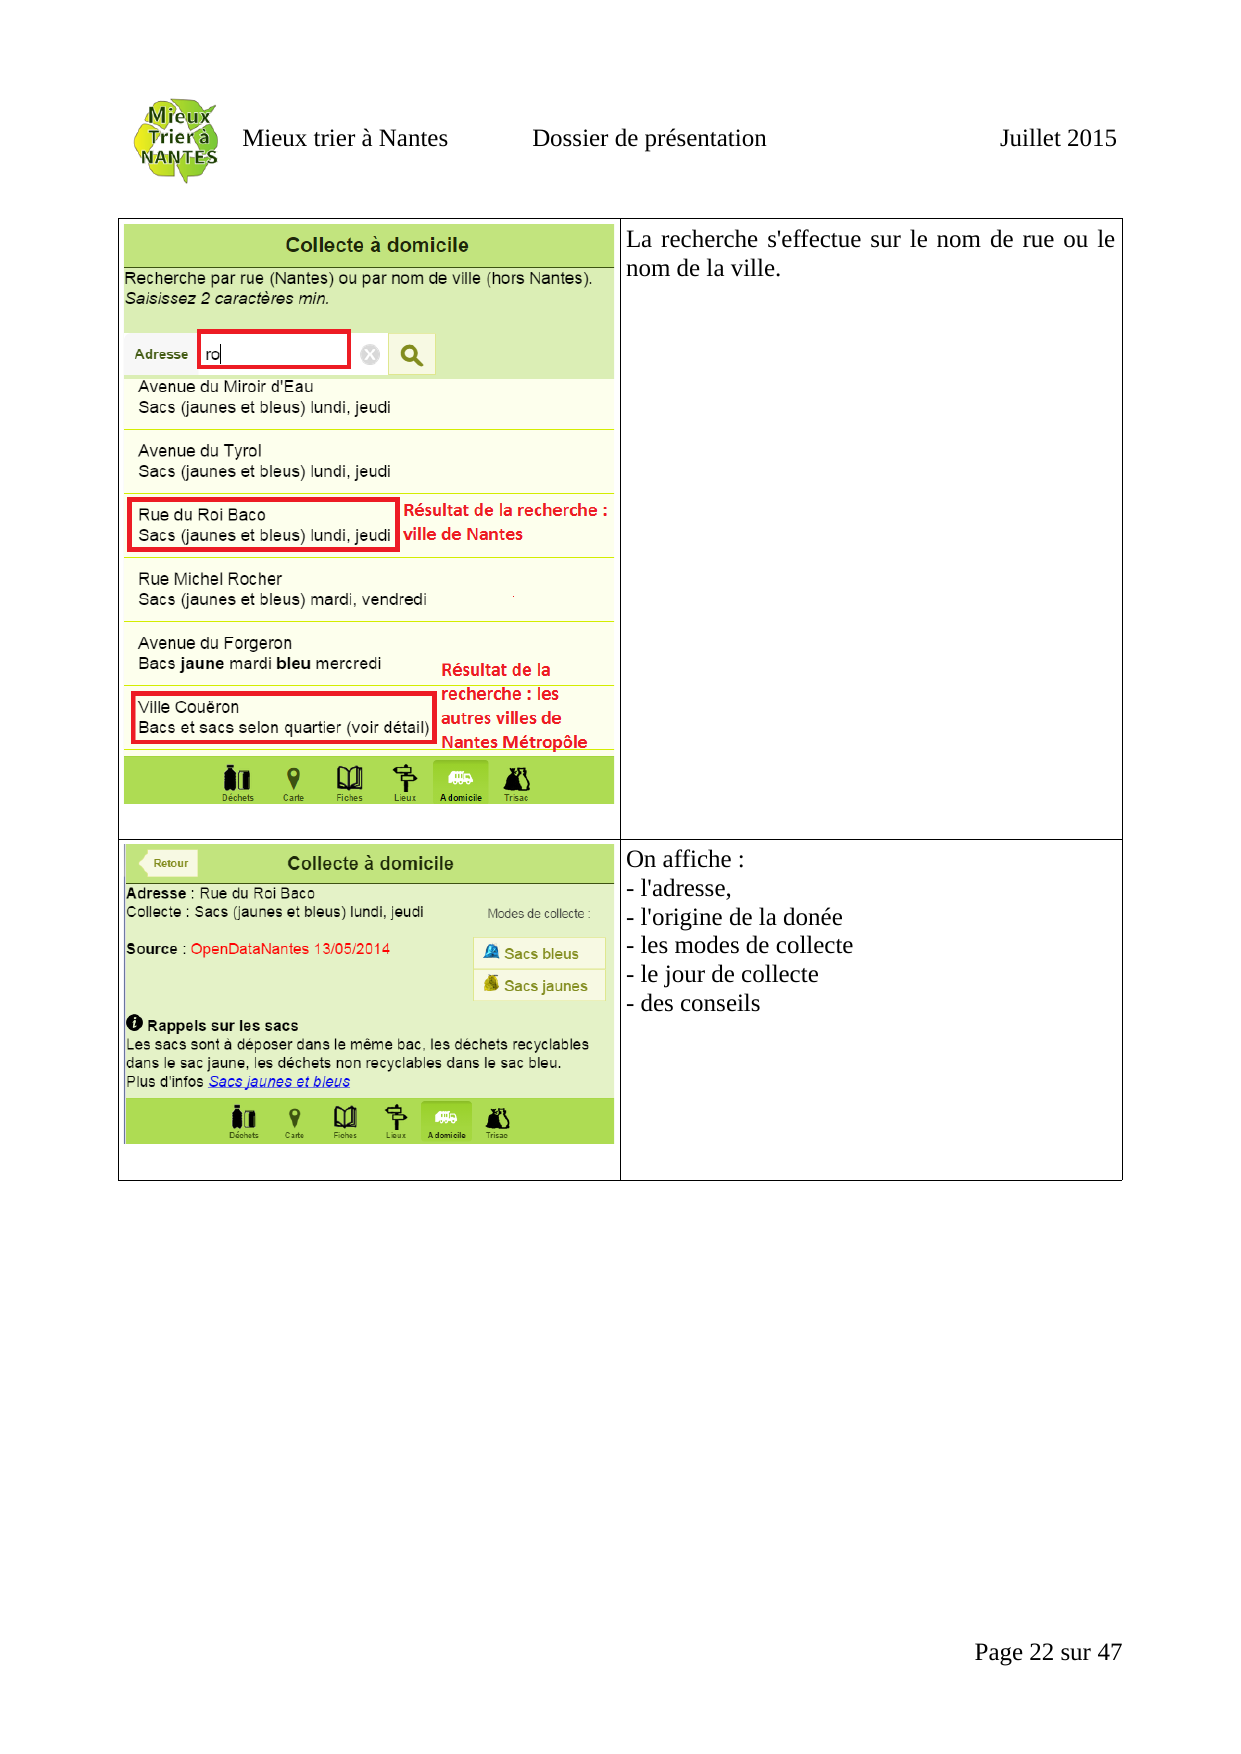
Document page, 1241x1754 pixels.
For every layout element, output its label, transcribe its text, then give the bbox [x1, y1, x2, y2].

table_cell On affiche : - l'adresse, - l'origine de la donée - les modes de collecte - le jour de collecte - des conseils [621, 840, 1122, 1180]
picture [131, 95, 221, 185]
table_cell [119, 840, 620, 1180]
table_cell [119, 219, 620, 838]
table_cell La recherche s'effectue sur le nom de rue ou le nom de la ville. [621, 219, 1122, 838]
